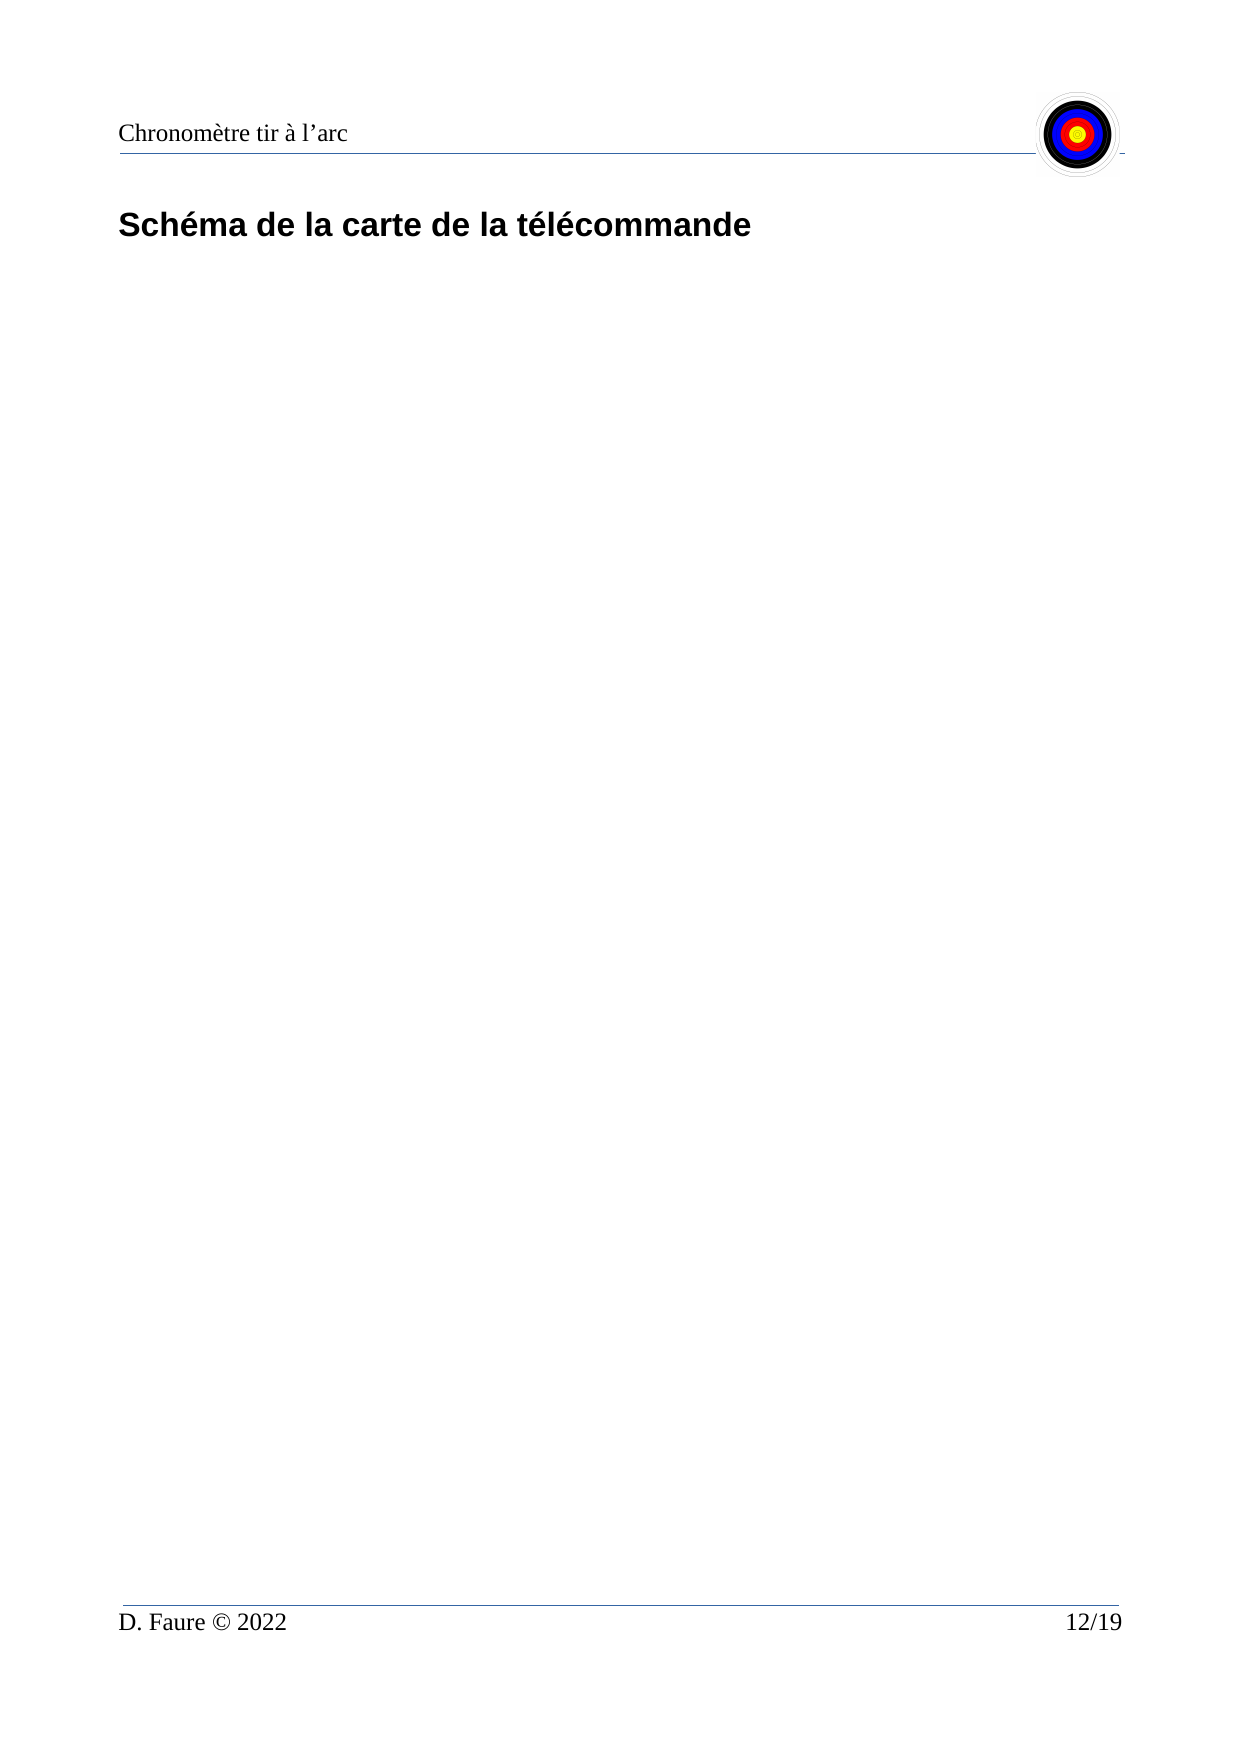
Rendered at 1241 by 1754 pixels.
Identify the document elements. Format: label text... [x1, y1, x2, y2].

subtitle Schéma de la carte de la télécommande [118, 205, 1122, 244]
picture [1035, 92, 1120, 177]
